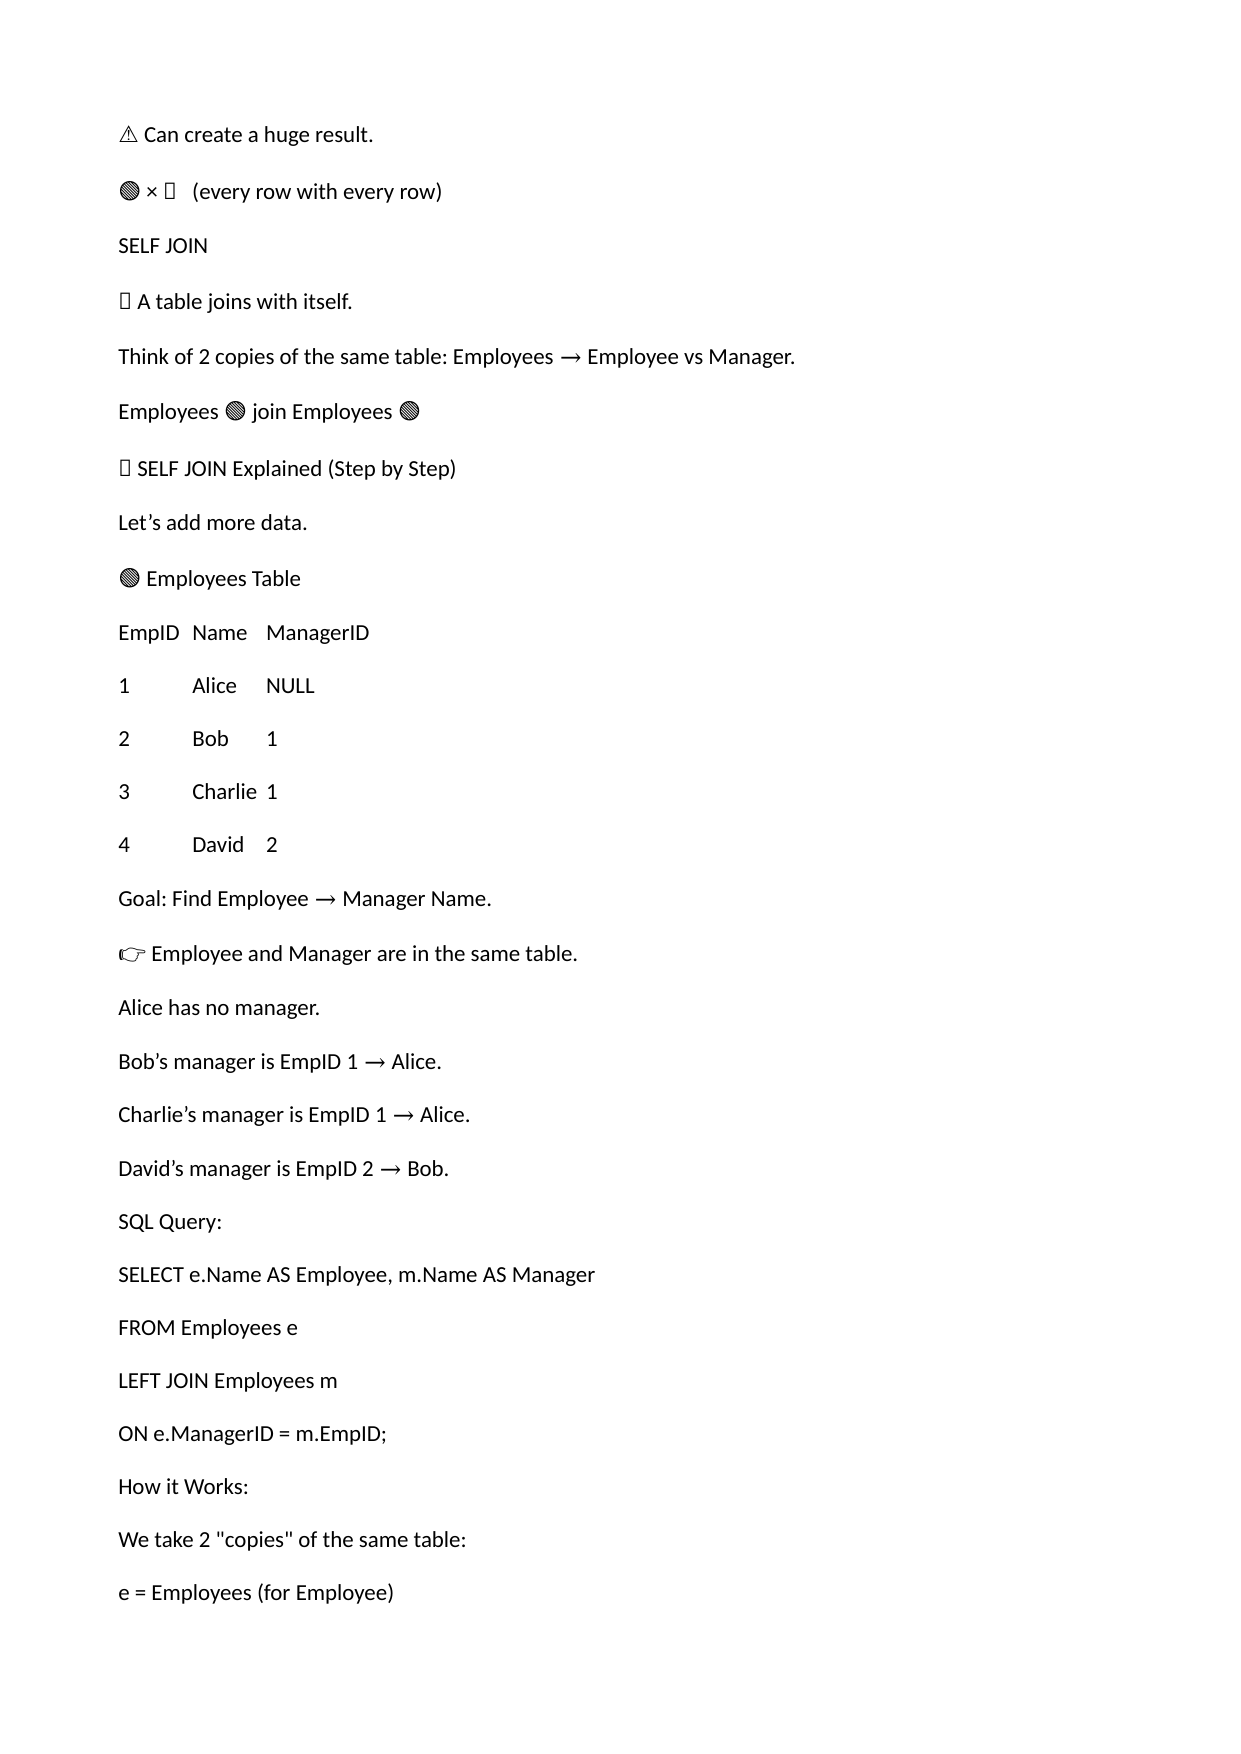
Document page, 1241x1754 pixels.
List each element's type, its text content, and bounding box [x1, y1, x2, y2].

text e = Employees (for Employee) [118, 1578, 1122, 1606]
text 1 Alice NULL [118, 671, 1122, 699]
text Alice has no manager. [118, 993, 1122, 1022]
text Bob’s manager is EmpID 1 → Alice. [118, 1047, 1122, 1075]
text 4 David 2 [118, 830, 1122, 858]
text 2 Bob 1 [118, 724, 1122, 752]
text EmpID Name ManagerID [118, 618, 1122, 646]
text SELF JOIN [118, 232, 1122, 260]
text SQL Query: [118, 1207, 1122, 1235]
text 🟢 Employees Table [118, 561, 1122, 593]
text SELECT e.Name AS Employee, m.Name AS Manager [118, 1260, 1122, 1288]
text Goal: Find Employee → Manager Name. [118, 883, 1122, 912]
text 👉 Employee and Manager are in the same table. [118, 937, 1122, 968]
text ⚠️ Can create a huge result. [118, 118, 1122, 149]
text 🟢 × 🔵 (every row with every row) [118, 175, 1122, 206]
text We take 2 "copies" of the same table: [118, 1525, 1122, 1553]
text Let’s add more data. [118, 508, 1122, 536]
text ✅ A table joins with itself. [118, 285, 1122, 316]
text Employees 🟢 join Employees 🟢 [118, 395, 1122, 426]
text David’s manager is EmpID 2 → Bob. [118, 1153, 1122, 1182]
text Charlie’s manager is EmpID 1 → Alice. [118, 1100, 1122, 1128]
text 🔹 SELF JOIN Explained (Step by Step) [118, 452, 1122, 483]
text FROM Employees e [118, 1313, 1122, 1341]
text 3 Charlie 1 [118, 777, 1122, 805]
text LEFT JOIN Employees m [118, 1366, 1122, 1394]
text Think of 2 copies of the same table: Employees → Employee vs Manager. [118, 341, 1122, 370]
text How it Works: [118, 1472, 1122, 1500]
text ON e.ManagerID = m.EmpID; [118, 1419, 1122, 1447]
